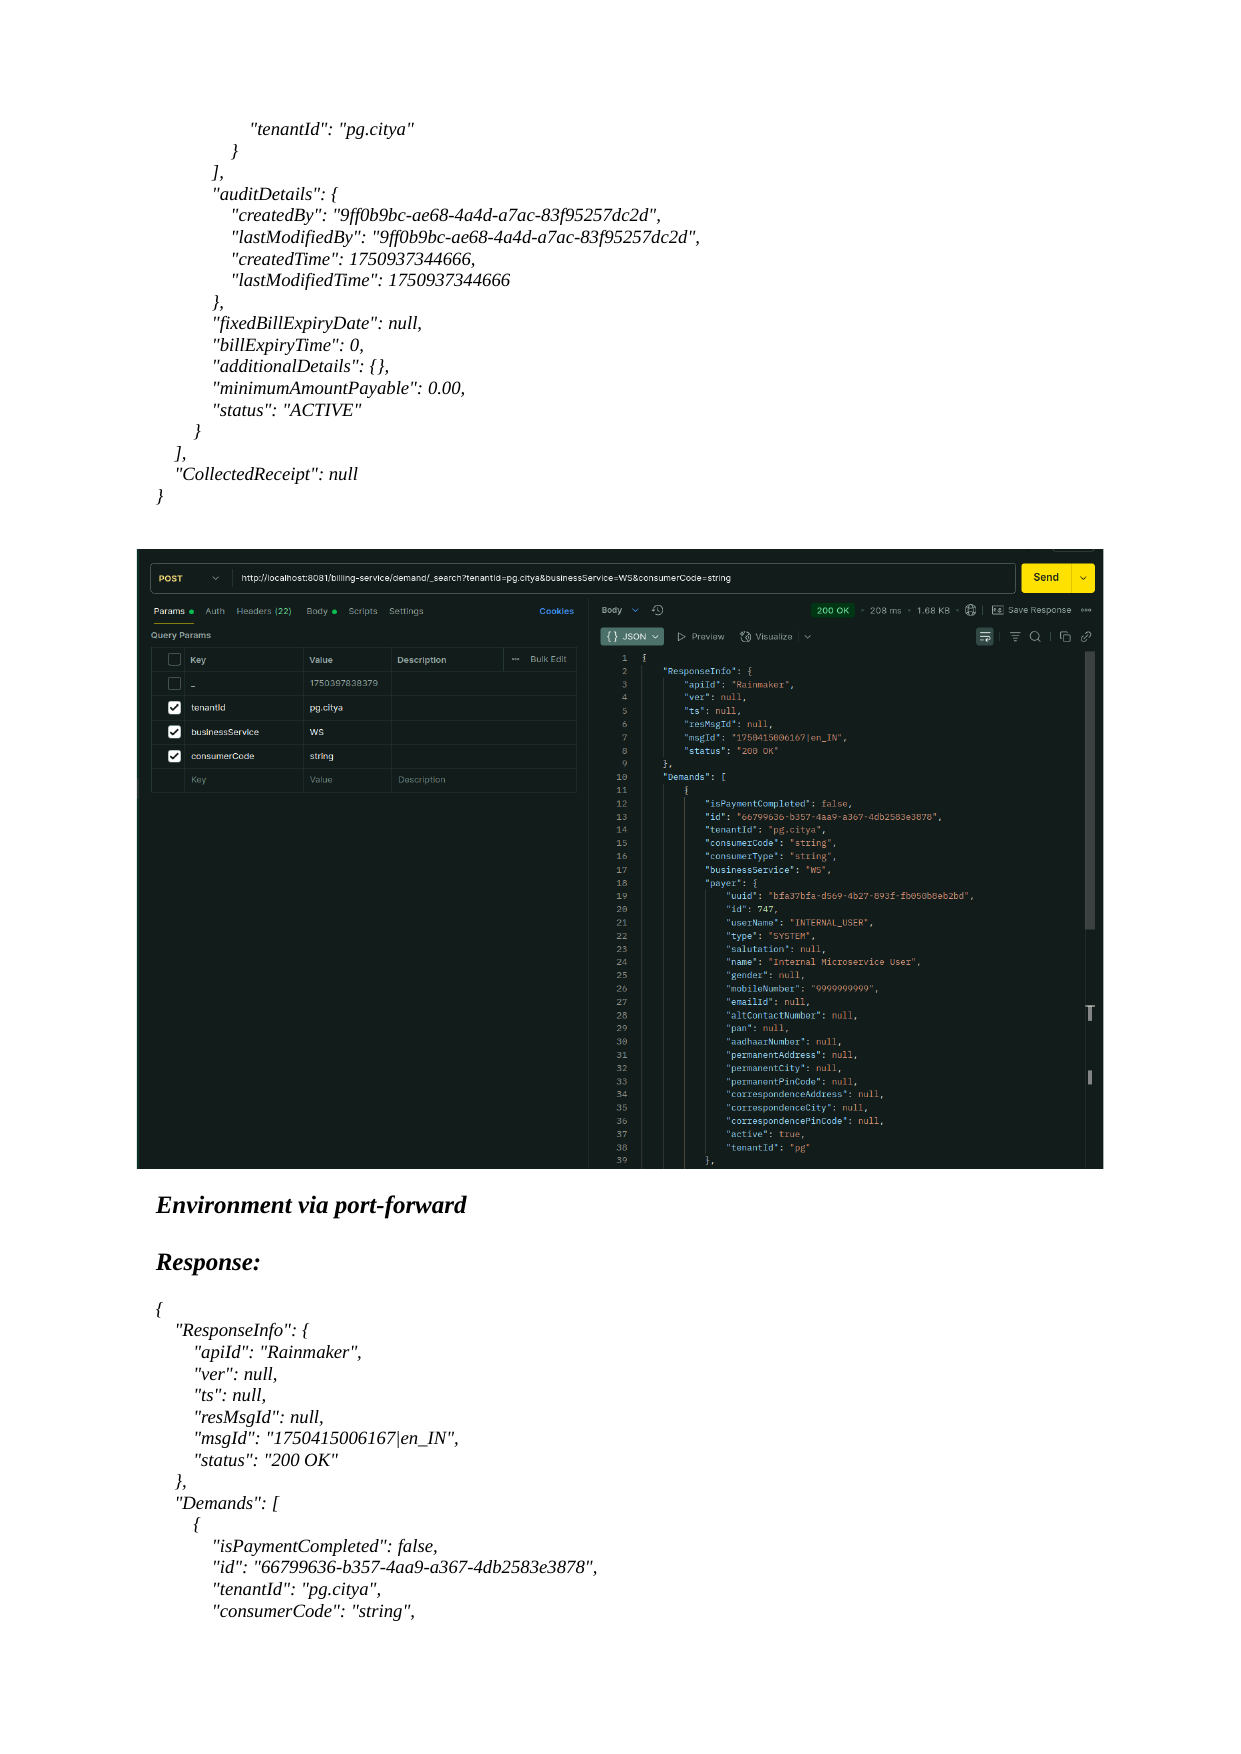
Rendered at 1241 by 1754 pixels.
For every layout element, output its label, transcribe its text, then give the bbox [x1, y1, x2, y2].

text "createdTime": 1750937344666, [156, 247, 1122, 269]
text } [156, 140, 1122, 161]
text "tenantId": "pg.citya", [156, 1578, 1122, 1599]
text "ts": null, [156, 1384, 1122, 1406]
text "createdBy": "9ff0b9bc-ae68-4a4d-a7ac-83f95257dc2d", [156, 204, 1122, 226]
text "billExpiryTime": 0, [156, 334, 1122, 355]
text Environment via port-forward [156, 1190, 1122, 1219]
text "status": "200 OK" [156, 1449, 1122, 1470]
text "apiId": "Rainmaker", [156, 1341, 1122, 1362]
text { [156, 1298, 1122, 1319]
text } [156, 420, 1122, 442]
text "tenantId": "pg.citya" [156, 118, 1122, 140]
text }, [156, 291, 1122, 312]
text { [156, 1513, 1122, 1535]
text } [156, 485, 1122, 506]
text "additionalDetails": {}, [156, 355, 1122, 377]
text "lastModifiedBy": "9ff0b9bc-ae68-4a4d-a7ac-83f95257dc2d", [156, 226, 1122, 247]
text "isPaymentCompleted": false, [156, 1535, 1122, 1556]
text "consumerCode": "string", [156, 1599, 1122, 1621]
text "msgId": "1750415006167|en_IN", [156, 1427, 1122, 1449]
text "ResponseInfo": { [156, 1319, 1122, 1341]
text "CollectedReceipt": null [156, 463, 1122, 485]
text }, [156, 1470, 1122, 1492]
text ], [156, 161, 1122, 183]
text "ver": null, [156, 1362, 1122, 1384]
text Response: [156, 1247, 1122, 1276]
text "lastModifiedTime": 1750937344666 [156, 269, 1122, 291]
text "minimumAmountPayable": 0.00, [156, 377, 1122, 398]
picture [136, 549, 1104, 1169]
text "fixedBillExpiryDate": null, [156, 312, 1122, 334]
text "Demands": [ [156, 1492, 1122, 1513]
text "auditDetails": { [156, 183, 1122, 204]
text "id": "66799636-b357-4aa9-a367-4db2583e3878", [156, 1556, 1122, 1578]
text "resMsgId": null, [156, 1406, 1122, 1427]
text "status": "ACTIVE" [156, 398, 1122, 420]
text ], [156, 442, 1122, 463]
